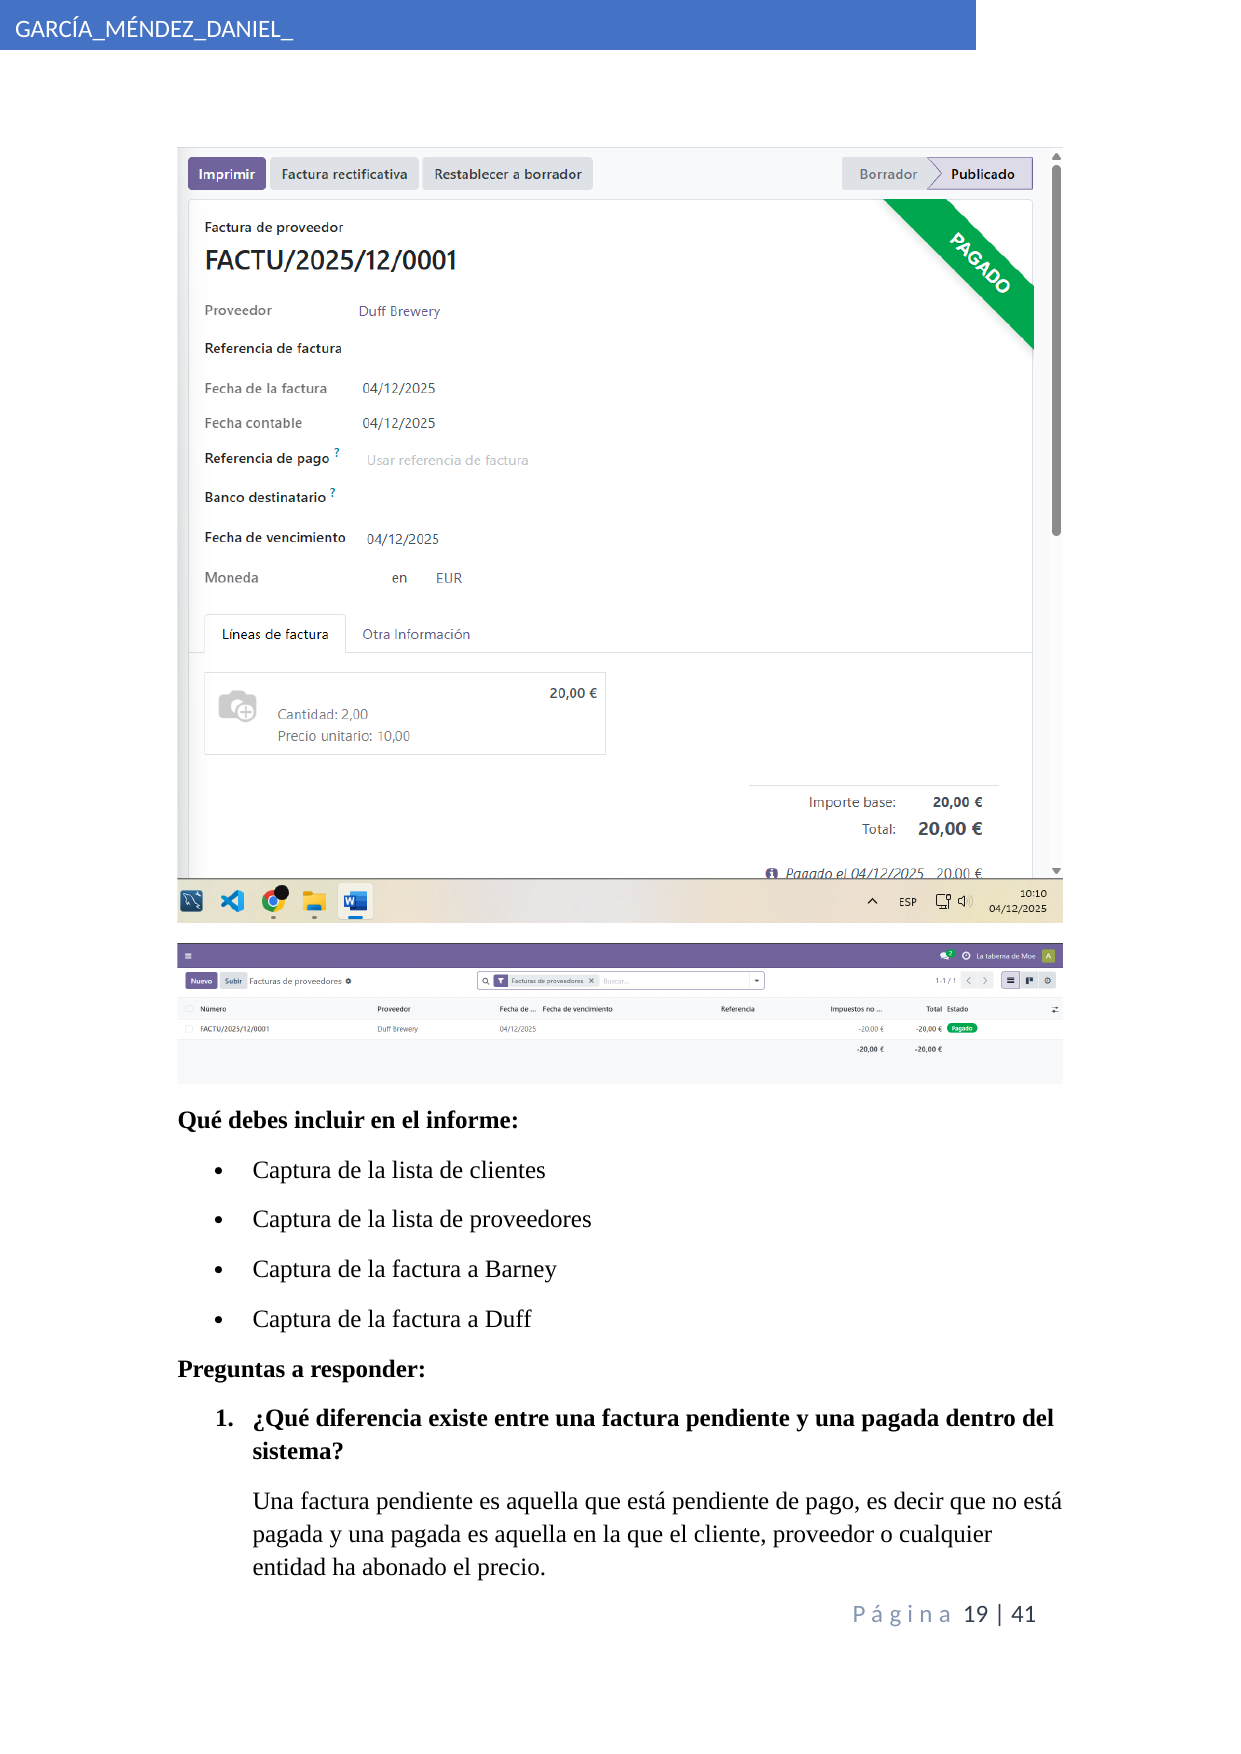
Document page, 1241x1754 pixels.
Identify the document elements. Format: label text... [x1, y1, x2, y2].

list ¿Qué diferencia existe entre una factura pendiente y una pagada dentro del sistema? [215, 1403, 1063, 1465]
list Captura de la lista de proveedores [215, 1204, 1063, 1233]
text Qué debes incluir en el informe: [177, 1105, 1063, 1134]
text Una factura pendiente es aquella que está pendiente de pago, es decir que no está pagada y una pagada es aquella en la que el cliente, proveedor o cualquier entidad ha abonado el precio. [252, 1486, 1063, 1581]
list Captura de la factura a Duff [215, 1304, 1063, 1333]
list Captura de la factura a Barney [215, 1254, 1063, 1283]
text Preguntas a responder: [177, 1354, 1063, 1382]
list Captura de la lista de clientes [215, 1155, 1063, 1184]
